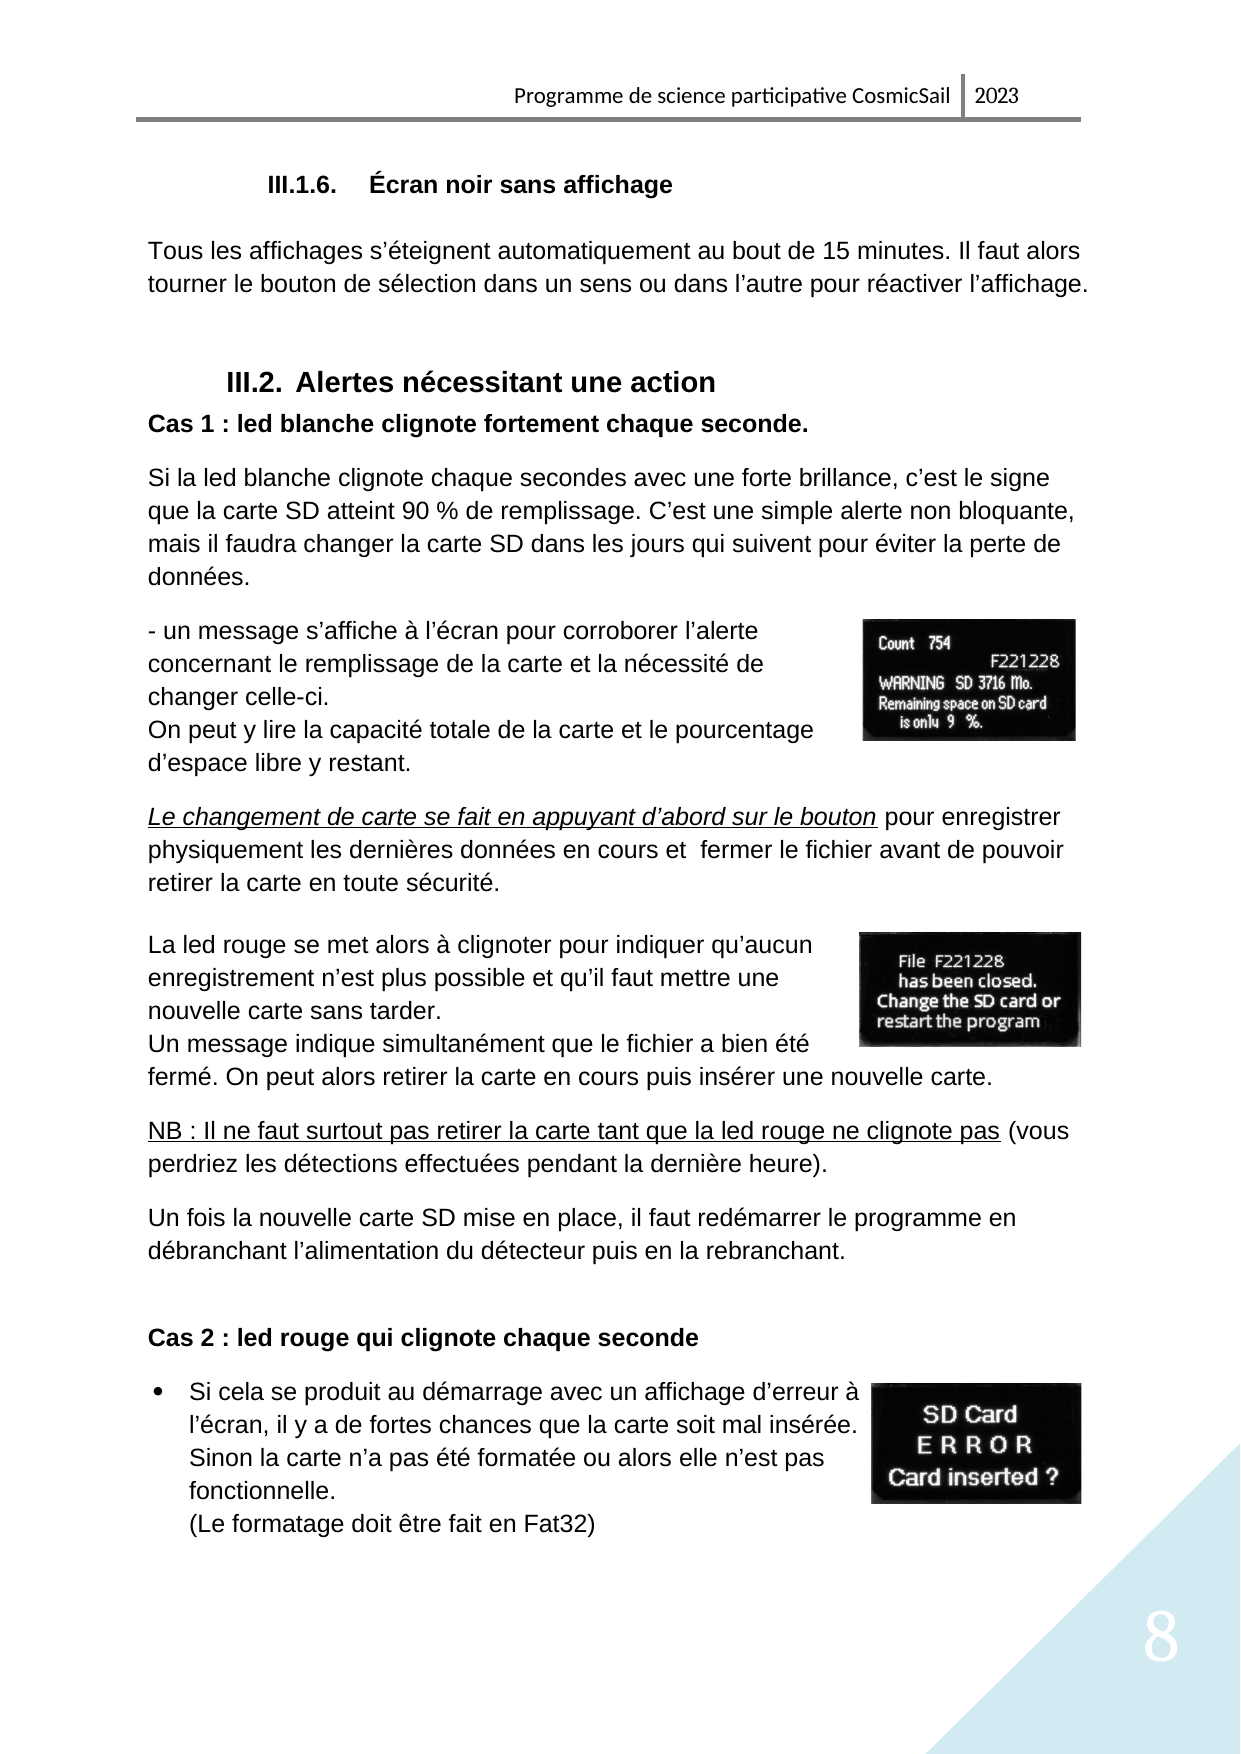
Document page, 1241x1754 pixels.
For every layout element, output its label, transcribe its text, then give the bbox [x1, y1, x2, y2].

picture [871, 1383, 1082, 1504]
text Tous les affichages s’éteignent automatiquement au bout de 15 minutes. Il faut alors tourner le bouton de sélection dans un sens ou dans l’autre pour réactiver l’affichage. [148, 236, 1093, 298]
picture [859, 932, 1082, 1047]
text NB : Il ne faut surtout pas retirer la carte tant que la led rouge ne clignote pas (vous perdriez les détections effectuées pendant la dernière heure). [148, 1116, 1093, 1178]
text Cas 2 : led rouge qui clignote chaque seconde [148, 1323, 1093, 1352]
text Le changement de carte se fait en appuyant d’abord sur le bouton pour enregistrer physiquement les dernières données en cours et fermer le fichier avant de pouvoir retirer la carte en toute sécurité. La led rouge se met alors à clignoter pour indiquer qu’aucun enregistrement n’est plus possible et qu’il faut mettre une nouvelle carte sans tarder. Un message indique simultanément que le fichier a bien été fermé. On peut alors retirer la carte en cours puis insérer une nouvelle carte. [148, 802, 1093, 1091]
text Si la led blanche clignote chaque secondes avec une forte brillance, c’est le signe que la carte SD atteint 90 % de remplissage. C’est une simple alerte non bloquante, mais il faudra changer la carte SD dans les jours qui suivent pour éviter la perte de données. [148, 463, 1093, 591]
text Un fois la nouvelle carte SD mise en place, il faut redémarrer le programme en débranchant l’alimentation du détecteur puis en la rebranchant. [148, 1203, 1093, 1298]
picture [862, 619, 1076, 741]
list Si cela se produit au démarrage avec un affichage d’erreur à l’écran, il y a de fortes chances que la carte soit mal insérée. Sinon la carte n’a pas été formatée ou alors elle n’est pas fonctionnelle. (Le formatage doit être fait en Fat32) [153, 1377, 1093, 1538]
text - un message s’affiche à l’écran pour corroborer l’alerte concernant le remplissage de la carte et la nécessité de changer celle-ci. On peut y lire la capacité totale de la carte et le pourcentage d’espace libre y restant. [148, 616, 1093, 777]
subtitle Alertes nécessitant une action [226, 365, 1093, 398]
text Cas 1 : led blanche clignote fortement chaque seconde. [148, 409, 1093, 438]
subtitle Écran noir sans affichage [267, 170, 1093, 199]
